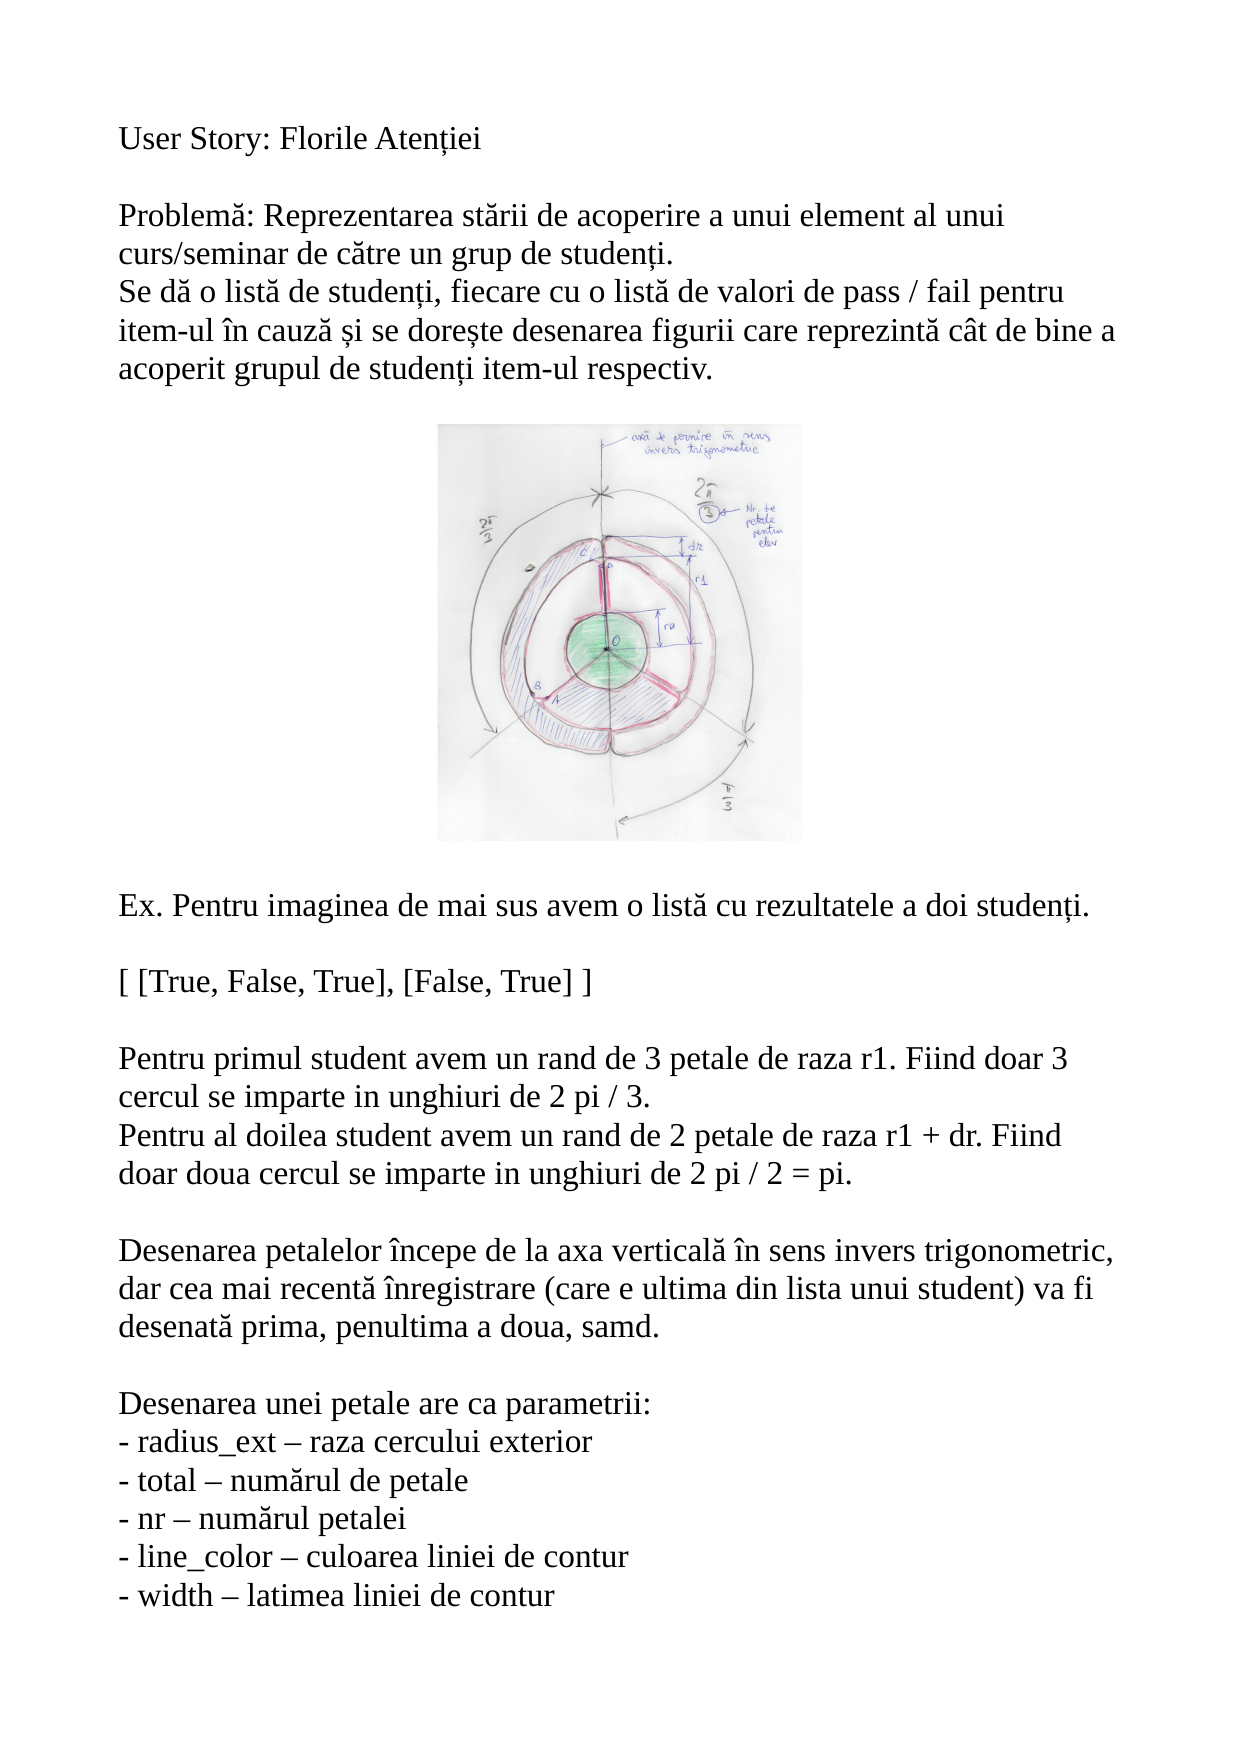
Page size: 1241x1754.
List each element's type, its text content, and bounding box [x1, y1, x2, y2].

text Pentru al doilea student avem un rand de 2 petale de raza r1 + dr. Fiind doar doua cercul se imparte in unghiuri de 2 pi / 2 = pi. [118, 1115, 1122, 1191]
text - nr – numărul petalei [118, 1498, 1122, 1536]
text Ex. Pentru imaginea de mai sus avem o listă cu rezultatele a doi studenți. [118, 885, 1122, 923]
picture [437, 424, 803, 841]
text - line_color – culoarea liniei de contur [118, 1536, 1122, 1575]
text User Story: Florile Atenției [118, 118, 1122, 156]
text Desenarea unei petale are ca parametrii: [118, 1383, 1122, 1421]
text - width – latimea liniei de contur [118, 1575, 1122, 1613]
text Pentru primul student avem un rand de 3 petale de raza r1. Fiind doar 3 cercul se imparte in unghiuri de 2 pi / 3. [118, 1038, 1122, 1115]
text Se dă o listă de studenți, fiecare cu o listă de valori de pass / fail pentru item-ul în cauză și se dorește desenarea figurii care reprezintă cât de bine a acoperit grupul de studenți item-ul respectiv. [118, 271, 1122, 386]
text Desenarea petalelor începe de la axa verticală în sens invers trigonometric, dar cea mai recentă înregistrare (care e ultima din lista unui student) va fi desenată prima, penultima a doua, samd. [118, 1230, 1122, 1345]
text Problemă: Reprezentarea stării de acoperire a unui element al unui curs/seminar de către un grup de studenți. [118, 195, 1122, 271]
text - total – numărul de petale [118, 1460, 1122, 1498]
text - radius_ext – raza cercului exterior [118, 1421, 1122, 1460]
text [ [True, False, True], [False, True] ] [118, 961, 1122, 1000]
